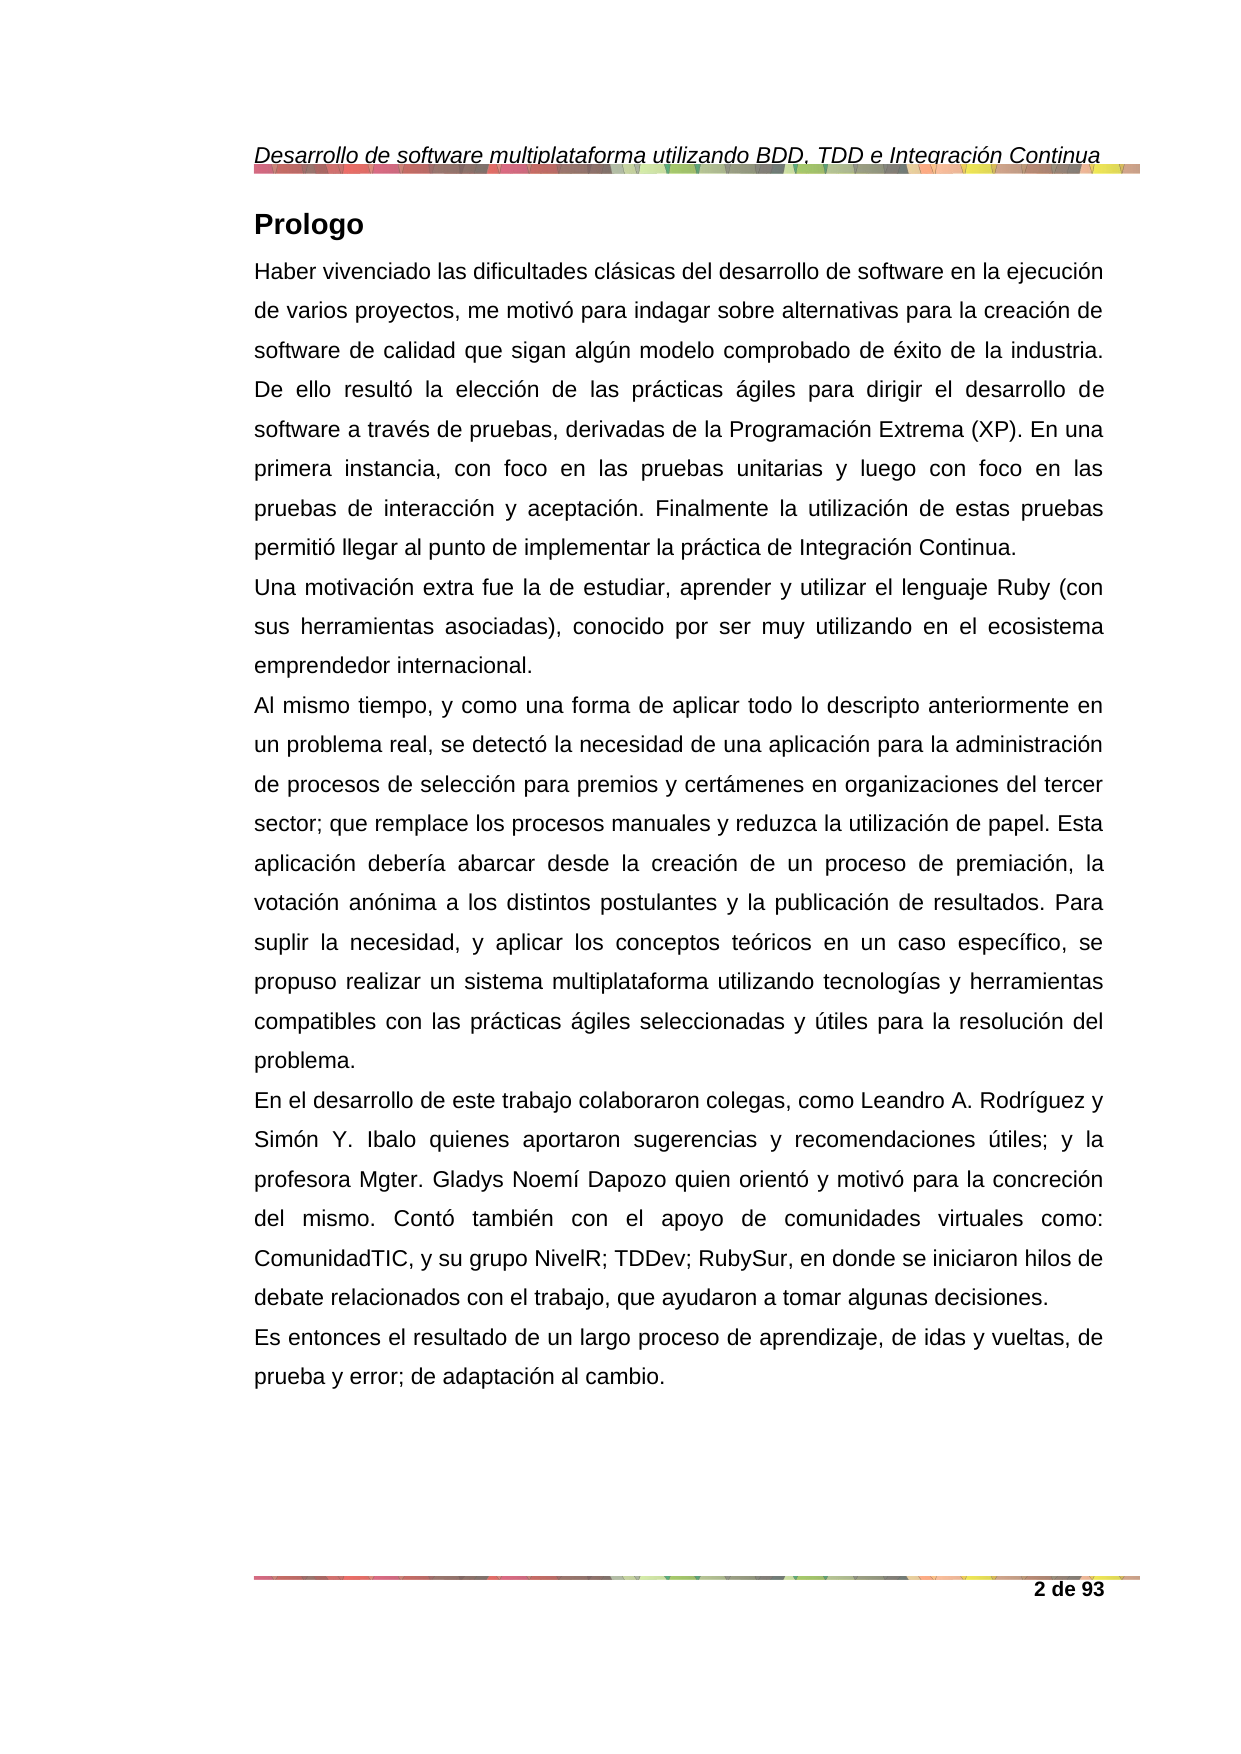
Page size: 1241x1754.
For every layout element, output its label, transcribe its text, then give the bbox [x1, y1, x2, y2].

text Una motivación extra fue la de estudiar, aprender y utilizar el lenguaje Ruby (con sus herramientas asociadas), conocido por ser muy utilizando en el ecosistema emprendedor internacional. [254, 573, 1104, 679]
text Es entonces el resultado de un largo proceso de aprendizaje, de idas y vueltas, de prueba y error; de adaptación al cambio. [254, 1323, 1104, 1389]
text Al mismo tiempo, y como una forma de aplicar todo lo descripto anteriormente en un problema real, se detectó la necesidad de una aplicación para la administración de procesos de selección para premios y certámenes en organizaciones del tercer sector; que remplace los procesos manuales y reduzca la utilización de papel. Esta aplicación debería abarcar desde la creación de un proceso de premiación, la votación anónima a los distintos postulantes y la publicación de resultados. Para suplir la necesidad, y aplicar los conceptos teóricos en un caso específico, se propuso realizar un sistema multiplataforma utilizando tecnologías y herramientas compatibles con las prácticas ágiles seleccionadas y útiles para la resolución del problema. [254, 692, 1104, 1073]
text Haber vivenciado las dificultades clásicas del desarrollo de software en la ejecución de varios proyectos, me motivó para indagar sobre alternativas para la creación de software de calidad que sigan algún modelo comprobado de éxito de la industria. De ello resultó la elección de las prácticas ágiles para dirigir el desarrollo de software a través de pruebas, derivadas de la Programación Extrema (XP). En una primera instancia, con foco en las pruebas unitarias y luego con foco en las pruebas de interacción y aceptación. Finalmente la utilización de estas pruebas permitió llegar al punto de implementar la práctica de Integración Continua. [254, 258, 1104, 560]
text Prologo [254, 207, 1104, 241]
text En el desarrollo de este trabajo colaboraron colegas, como Leandro A. Rodríguez y Simón Y. Ibalo quienes aportaron sugerencias y recomendaciones útiles; y la profesora Mgter. Gladys Noemí Dapozo quien orientó y motivó para la concreción del mismo. Contó también con el apoyo de comunidades virtuales como: ComunidadTIC, y su grupo NivelR; TDDev; RubySur, en donde se iniciaron hilos de debate relacionados con el trabajo, que ayudaron a tomar algunas decisiones. [254, 1087, 1104, 1310]
